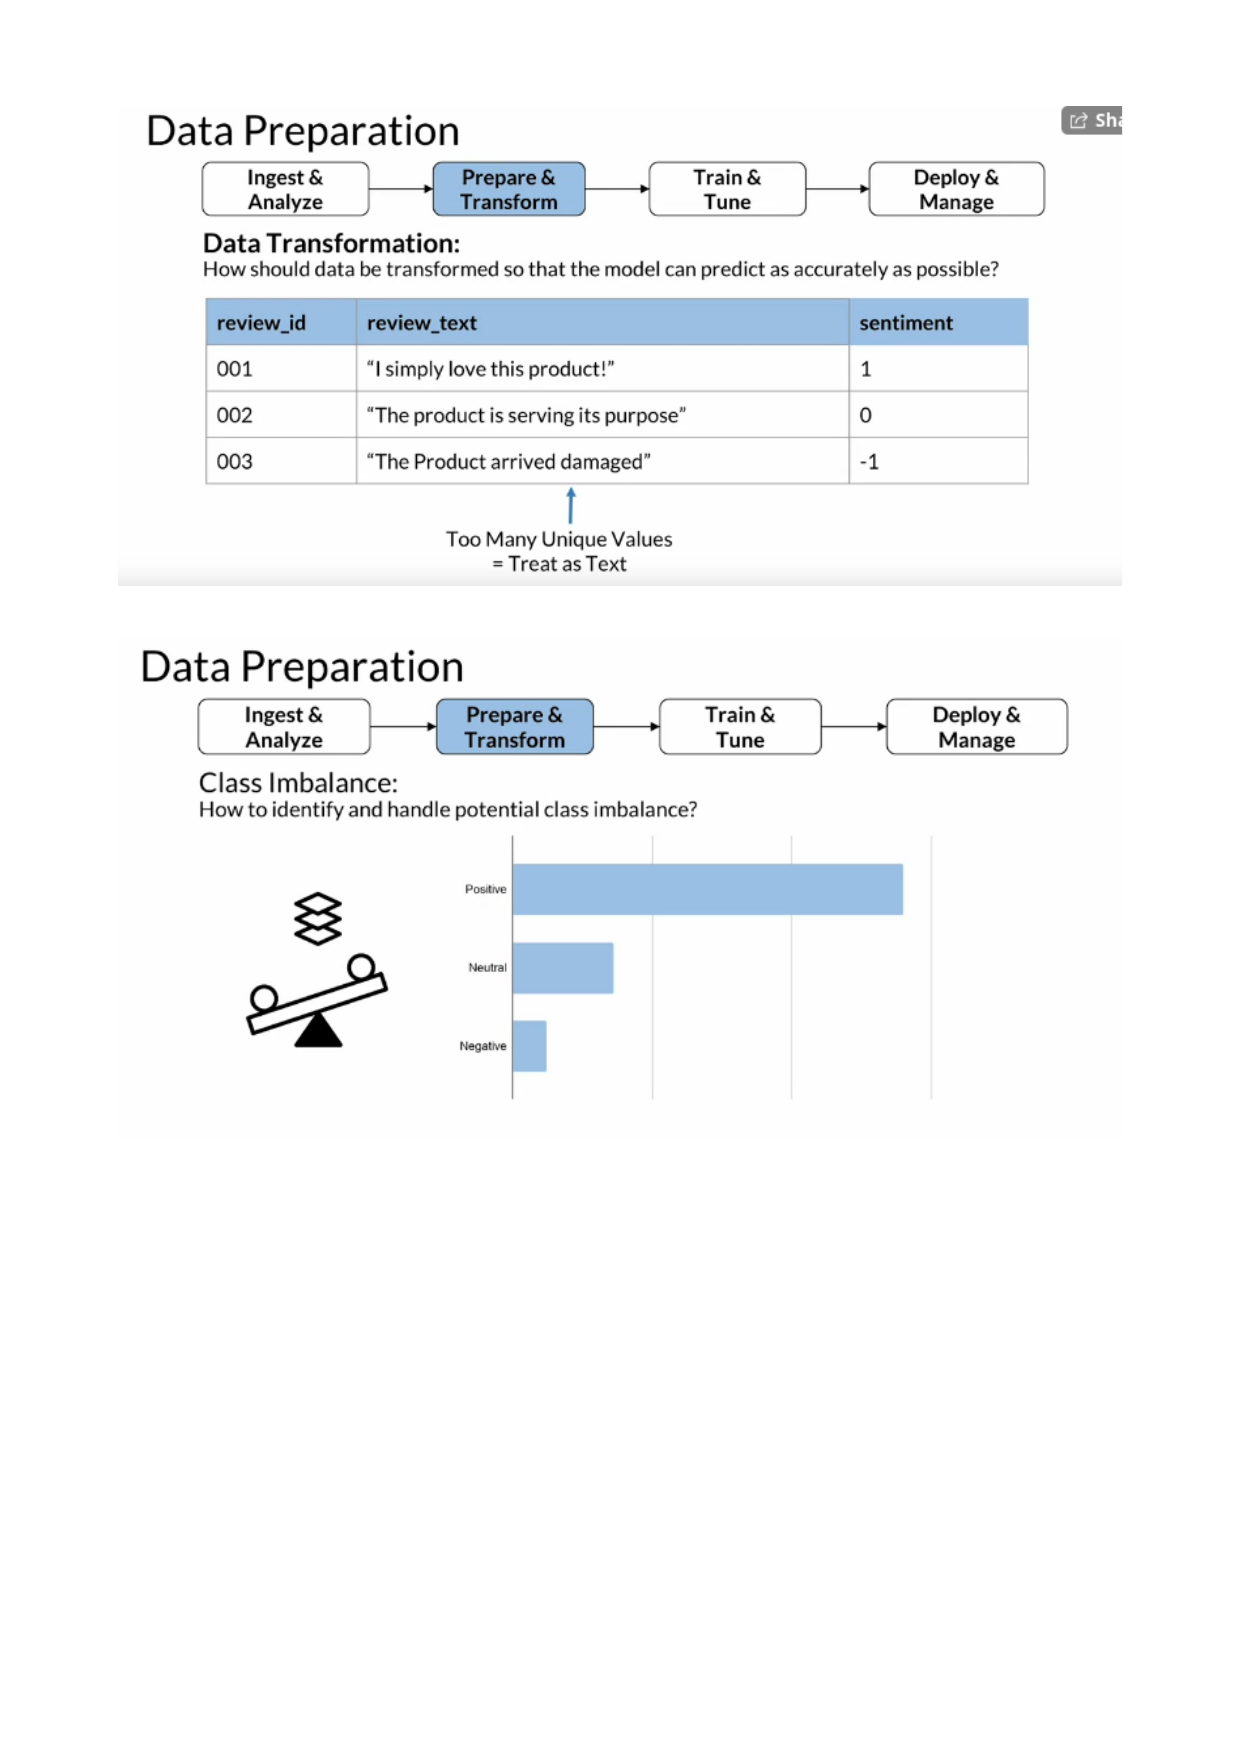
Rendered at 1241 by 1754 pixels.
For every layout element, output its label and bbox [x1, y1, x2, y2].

picture [118, 106, 1123, 586]
picture [118, 637, 1123, 1138]
